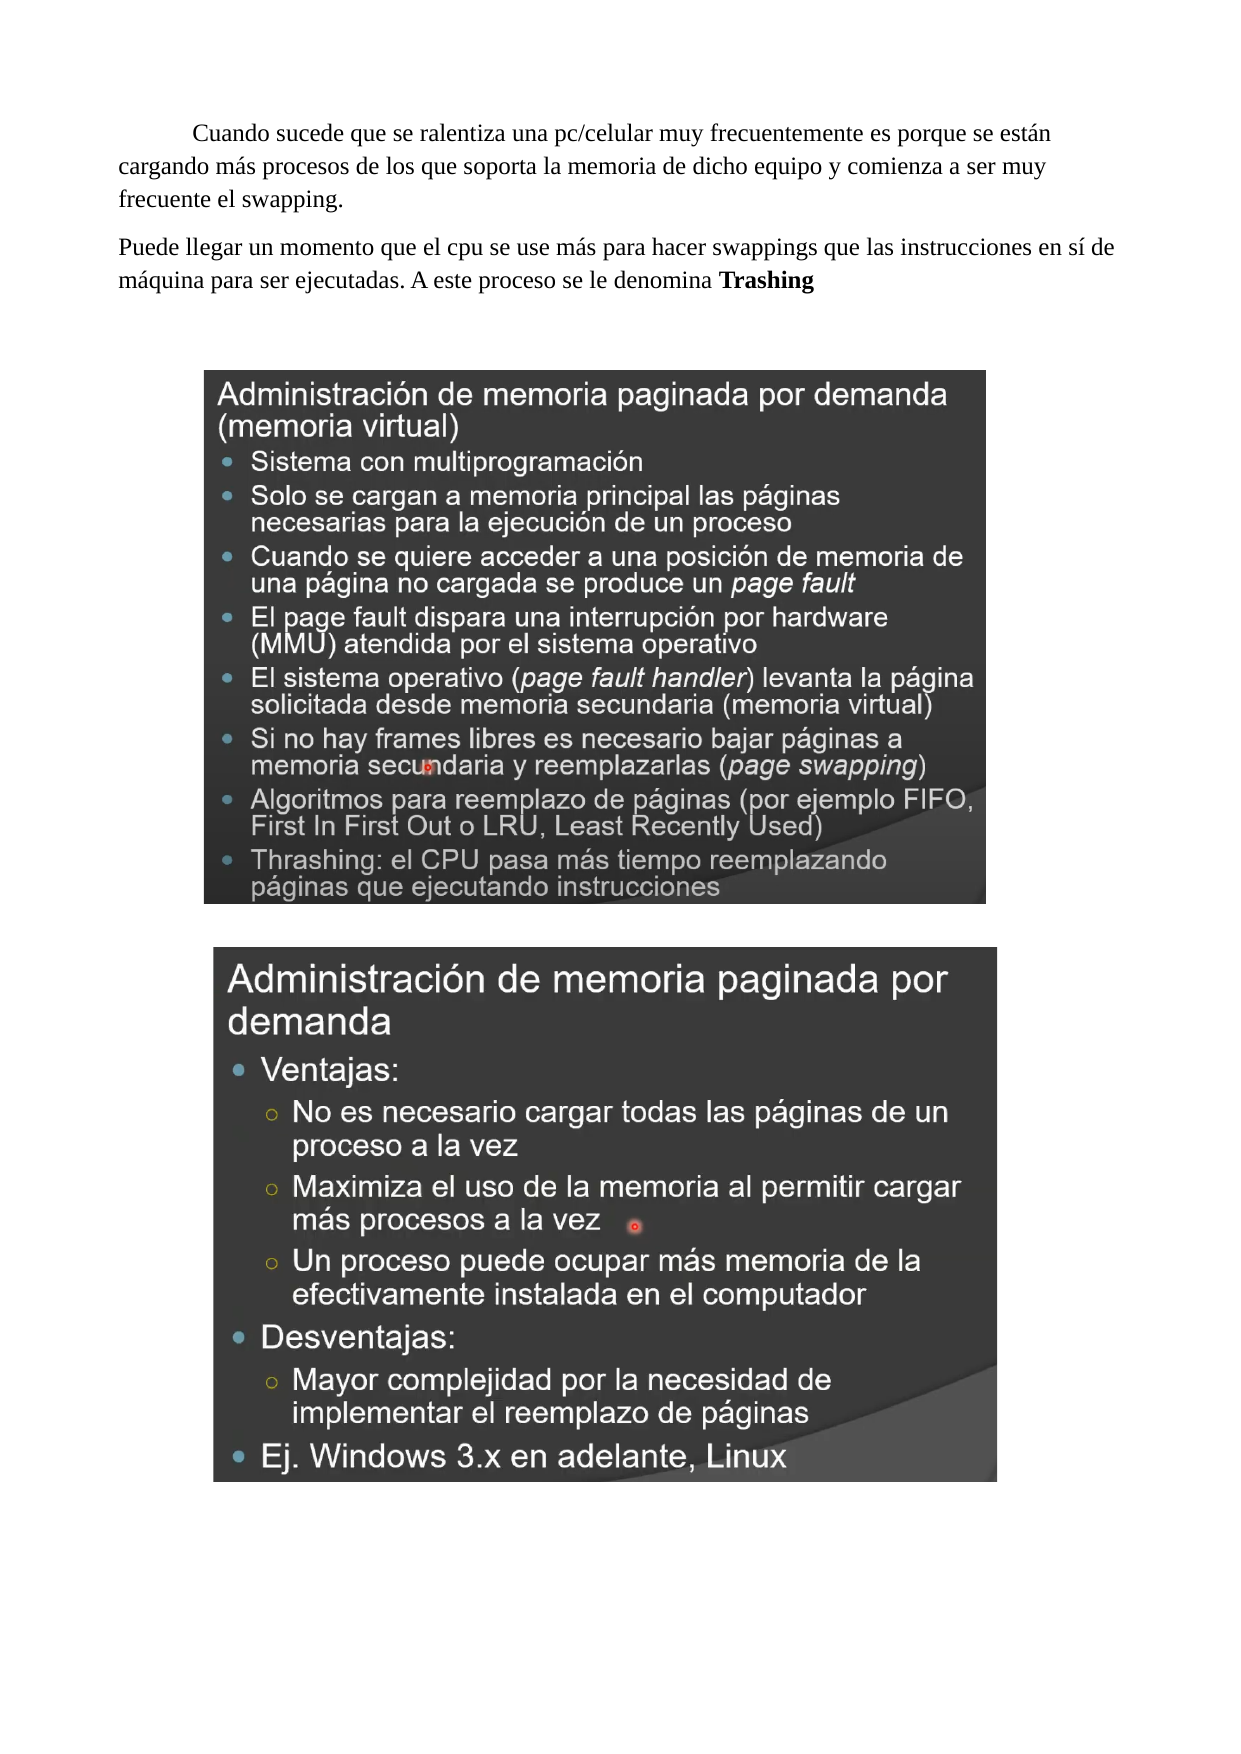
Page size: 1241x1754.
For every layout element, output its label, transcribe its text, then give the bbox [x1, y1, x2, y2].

text Cuando sucede que se ralentiza una pc/celular muy frecuentemente es porque se están cargando más procesos de los que soporta la memoria de dicho equipo y comienza a ser muy frecuente el swapping. [118, 118, 1122, 213]
text Puede llegar un momento que el cpu se use más para hacer swappings que las instrucciones en sí de máquina para ser ejecutadas. A este proceso se le denomina Trashing [118, 232, 1122, 293]
picture [203, 370, 986, 904]
picture [213, 947, 998, 1482]
